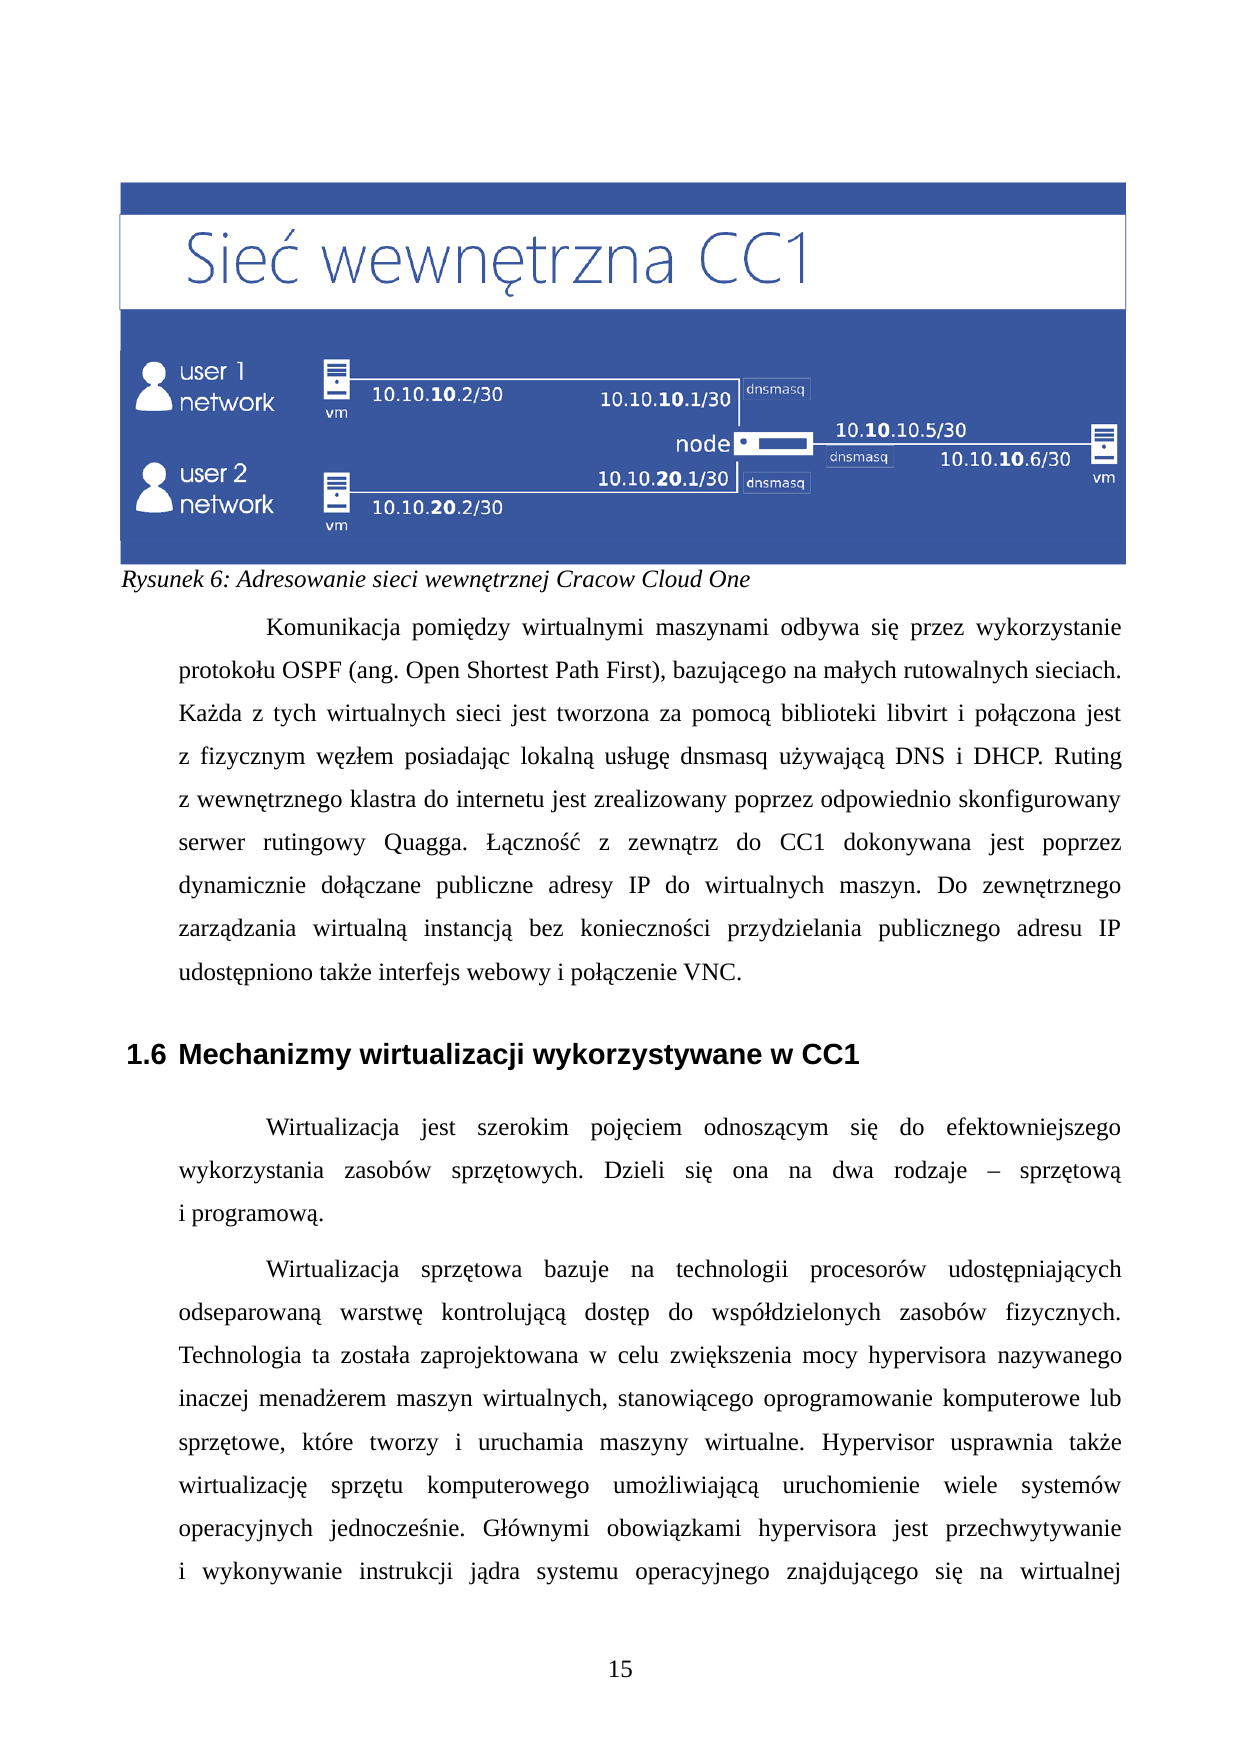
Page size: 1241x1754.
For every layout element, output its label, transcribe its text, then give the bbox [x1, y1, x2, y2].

text Rysunek 6: Adresowanie sieci wewnętrznej Cracow Cloud One [121, 565, 1119, 593]
text Komunikacja pomiędzy wirtualnymi maszynami odbywa się przez wykorzystanie protokołu OSPF (ang. Open Shortest Path First), bazującego na małych rutowalnych sieciach. Każda z tych wirtualnych sieci jest tworzona za pomocą biblioteki libvirt i połączona jest z fizycznym węzłem posiadając lokalną usługę dnsmasq używającą DNS i DHCP. Ruting z wewnętrznego klastra do internetu jest zrealizowany poprzez odpowiednio skonfigurowany serwer rutingowy Quagga. Łączność z zewnątrz do CC1 dokonywana jest poprzez dynamicznie dołączane publiczne adresy IP do wirtualnych maszyn. Do zewnętrznego zarządzania wirtualną instancją bez konieczności przydzielania publicznego adresu IP udostępniono także interfejs webowy i połączenie VNC. [178, 565, 1122, 985]
text Wirtualizacja sprzętowa bazuje na technologii procesorów udostępniających odseparowaną warstwę kontrolującą dostęp do współdzielonych zasobów fizycznych. Technologia ta została zaprojektowana w celu zwiększenia mocy hypervisora nazywanego inaczej menadżerem maszyn wirtualnych, stanowiącego oprogramowanie komputerowe lub sprzętowe, które tworzy i uruchamia maszyny wirtualne. Hypervisor usprawnia także wirtualizację sprzętu komputerowego umożliwiającą uruchomienie wiele systemów operacyjnych jednocześnie. Głównymi obowiązkami hypervisora jest przechwytywanie i wykonywanie instrukcji jądra systemu operacyjnego znajdującego się na wirtualnej [178, 1254, 1122, 1585]
picture [88, 181, 1127, 565]
text Wirtualizacja jest szerokim pojęciem odnoszącym się do efektowniejszego wykorzystania zasobów sprzętowych. Dzieli się ona na dwa rodzaje – sprzętową i programową. [178, 1112, 1122, 1227]
subtitle Mechanizmy wirtualizacji wykorzystywane w CC1 [118, 1037, 1122, 1071]
